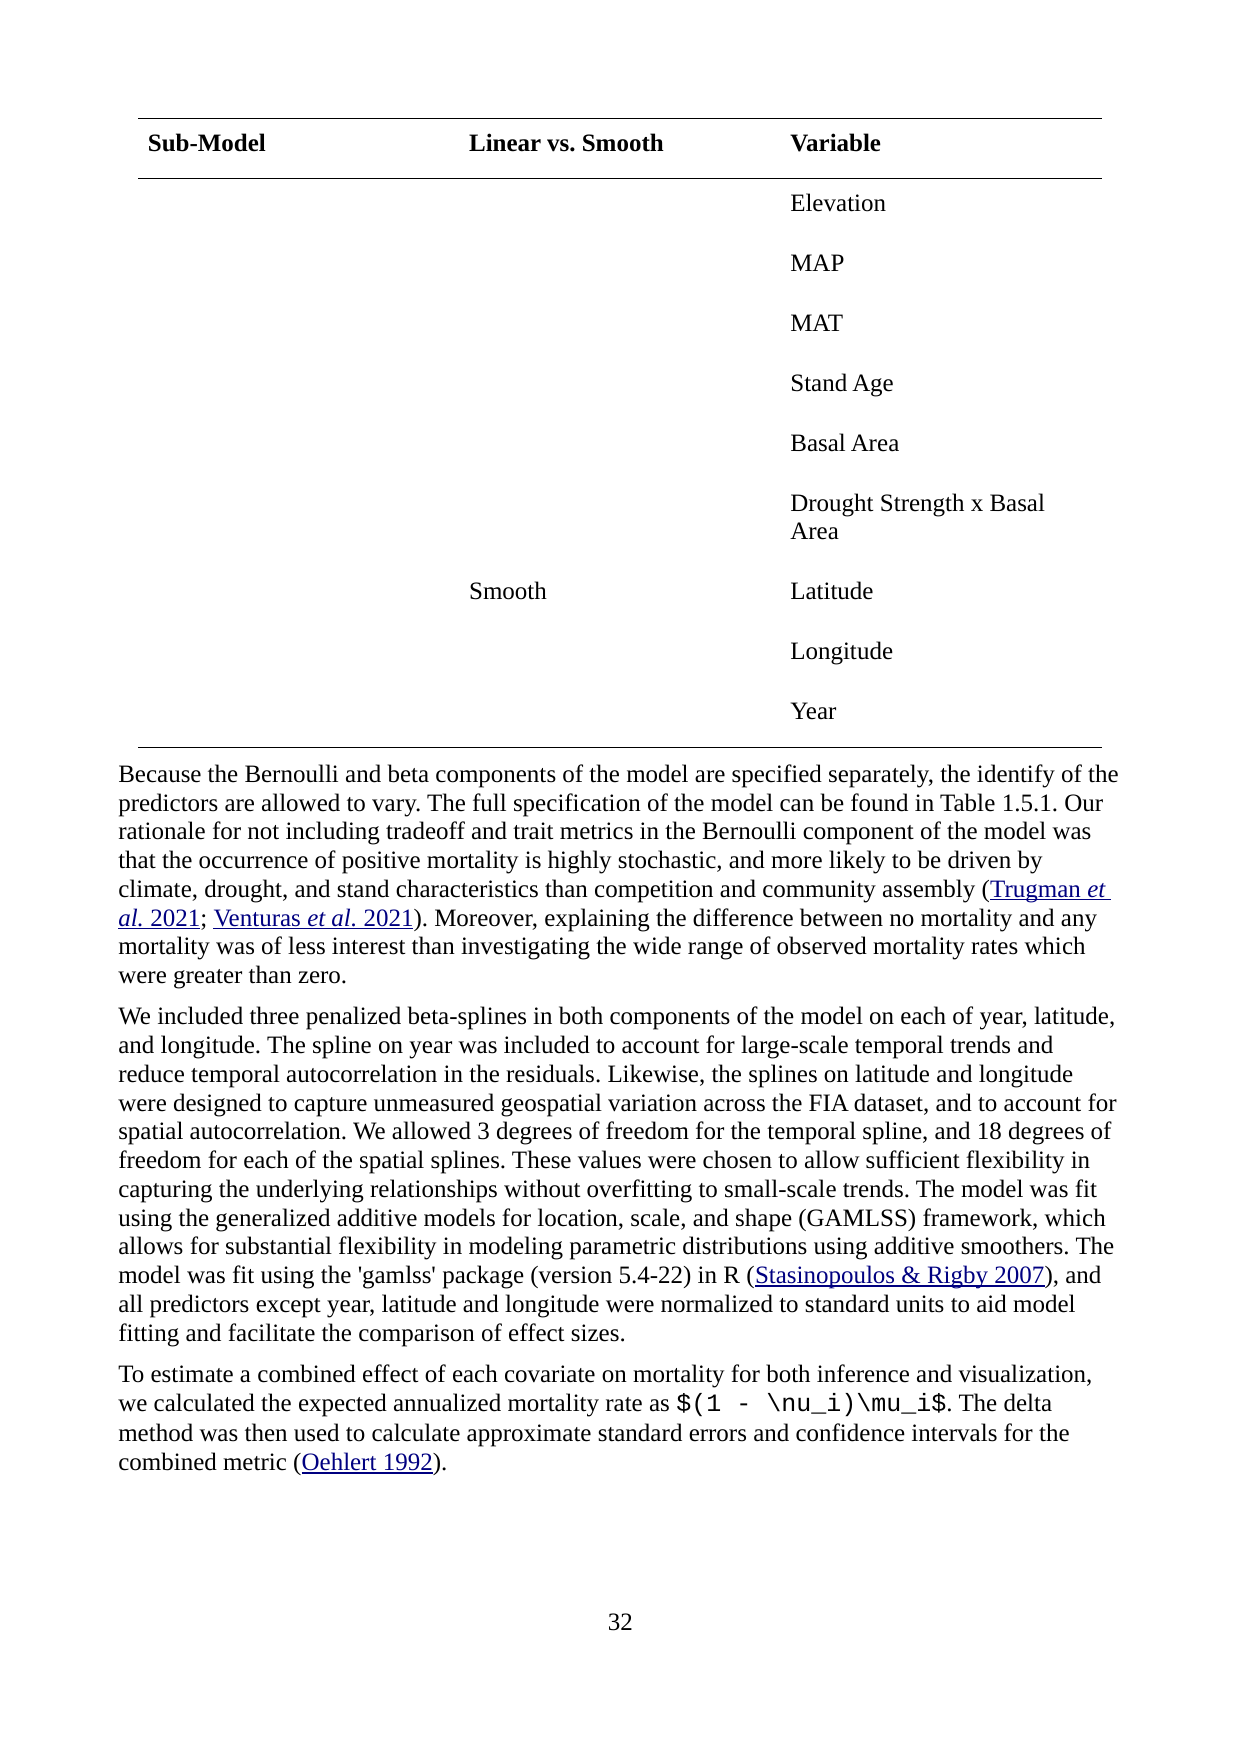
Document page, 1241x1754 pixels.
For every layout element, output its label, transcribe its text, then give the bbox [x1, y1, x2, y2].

table_cell [460, 478, 781, 567]
table_cell Stand Age [781, 358, 1102, 418]
table_cell MAP [781, 238, 1102, 298]
table_cell Latitude [781, 567, 1102, 627]
table_cell [138, 418, 459, 478]
table_cell Drought Strength x Basal Area [781, 478, 1102, 567]
table_cell Longitude [781, 627, 1102, 687]
table_cell [138, 179, 459, 238]
table_cell [460, 358, 781, 418]
table_cell [460, 179, 781, 238]
table_cell [460, 627, 781, 687]
table_cell [138, 298, 459, 358]
table_cell [138, 627, 459, 687]
text Because the Bernoulli and beta components of the model are specified separately, the identify of the predictors are allowed to vary. The full specification of the model can be found in Table 1.5.1. Our rationale for not including tradeoff and trait metrics in the Bernoulli component of the model was that the occurrence of positive mortality is highly stochastic, and more likely to be driven by climate, drought, and stand characteristics than competition and community assembly (Trugman et al. 2021; Venturas et al. 2021). Moreover, explaining the difference between no mortality and any mortality was of less interest than investigating the wide range of observed mortality rates which were greater than zero. [118, 759, 1122, 989]
table_cell [138, 358, 459, 418]
table_cell MAT [781, 298, 1102, 358]
table_cell Elevation [781, 179, 1102, 238]
table_cell [460, 418, 781, 478]
table_cell Smooth [460, 567, 781, 627]
table_header Linear vs. Smooth [460, 119, 781, 178]
table_cell [138, 567, 459, 627]
text To estimate a combined effect of each covariate on mortality for both inference and visualization, we calculated the expected annualized mortality rate as $(1 - \nu_i)\mu_i$. The delta method was then used to calculate approximate standard errors and confidence intervals for the combined metric (Oehlert 1992). [118, 1359, 1122, 1476]
table_cell Year [781, 687, 1102, 747]
table_cell [138, 478, 459, 567]
table_cell [460, 238, 781, 298]
text We included three penalized beta-splines in both components of the model on each of year, latitude, and longitude. The spline on year was included to account for large-scale temporal trends and reduce temporal autocorrelation in the residuals. Likewise, the splines on latitude and longitude were designed to capture unmeasured geospatial variation across the FIA dataset, and to account for spatial autocorrelation. We allowed 3 degrees of freedom for the temporal spline, and 18 degrees of freedom for each of the spatial splines. These values were chosen to allow sufficient flexibility in capturing the underlying relationships without overfitting to small-scale trends. The model was fit using the generalized additive models for location, scale, and shape (GAMLSS) framework, which allows for substantial flexibility in modeling parametric distributions using additive smoothers. The model was fit using the 'gamlss' package (version 5.4-22) in R (Stasinopoulos & Rigby 2007), and all predictors except year, latitude and longitude were normalized to standard units to aid model fitting and facilitate the comparison of effect sizes. [118, 1001, 1122, 1346]
table_cell [138, 687, 459, 747]
table_header Sub-Model [138, 119, 459, 178]
table_cell [460, 687, 781, 747]
table_cell Basal Area [781, 418, 1102, 478]
table_cell [138, 238, 459, 298]
table_cell [460, 298, 781, 358]
table_header Variable [781, 119, 1102, 178]
